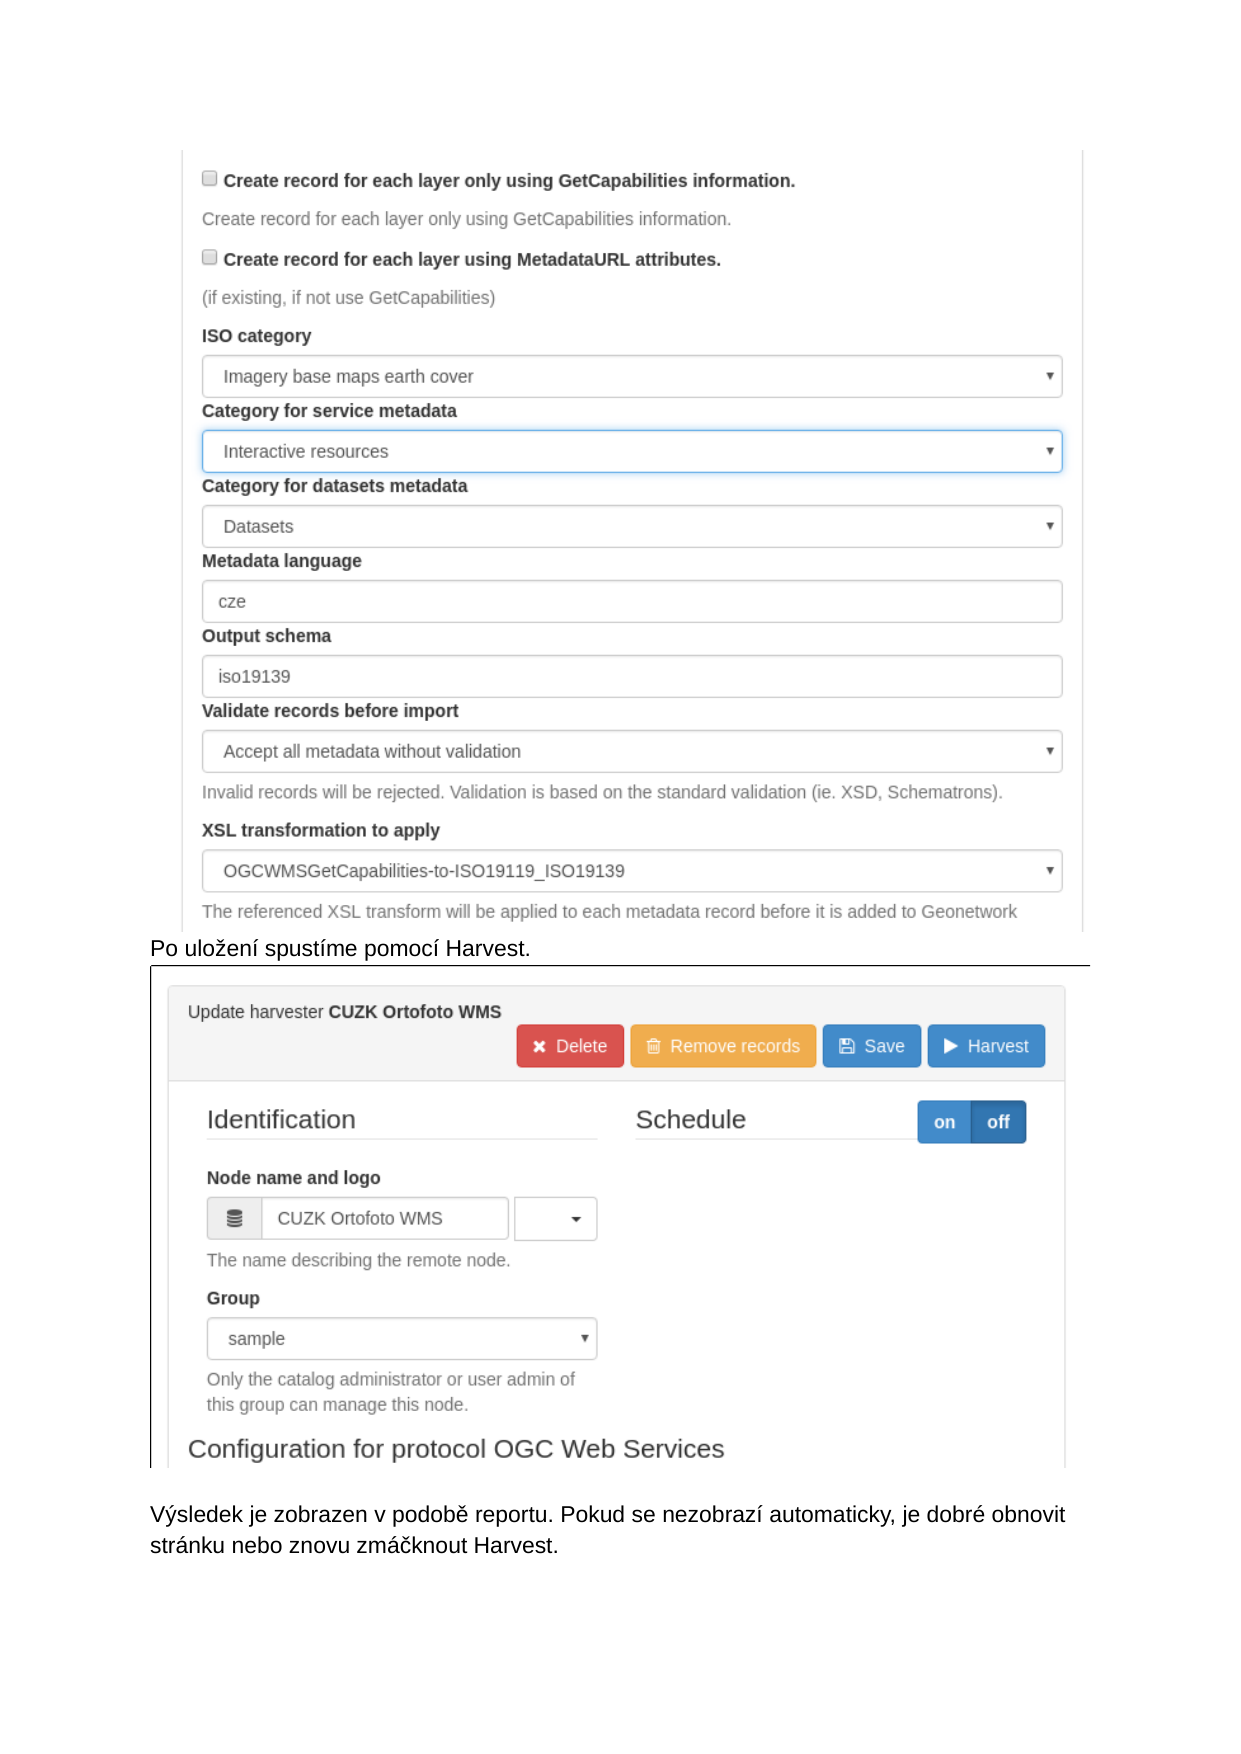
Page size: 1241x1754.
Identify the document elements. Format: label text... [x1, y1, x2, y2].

text Výsledek je zobrazen v podobě reportu. Pokud se nezobrazí automaticky, je dobré obnovit stránku nebo znovu zmáčknout Harvest. [150, 1501, 1090, 1558]
picture [150, 150, 1091, 932]
text Po uložení spustíme pomocí Harvest. [150, 935, 1090, 961]
picture [150, 965, 1091, 1468]
